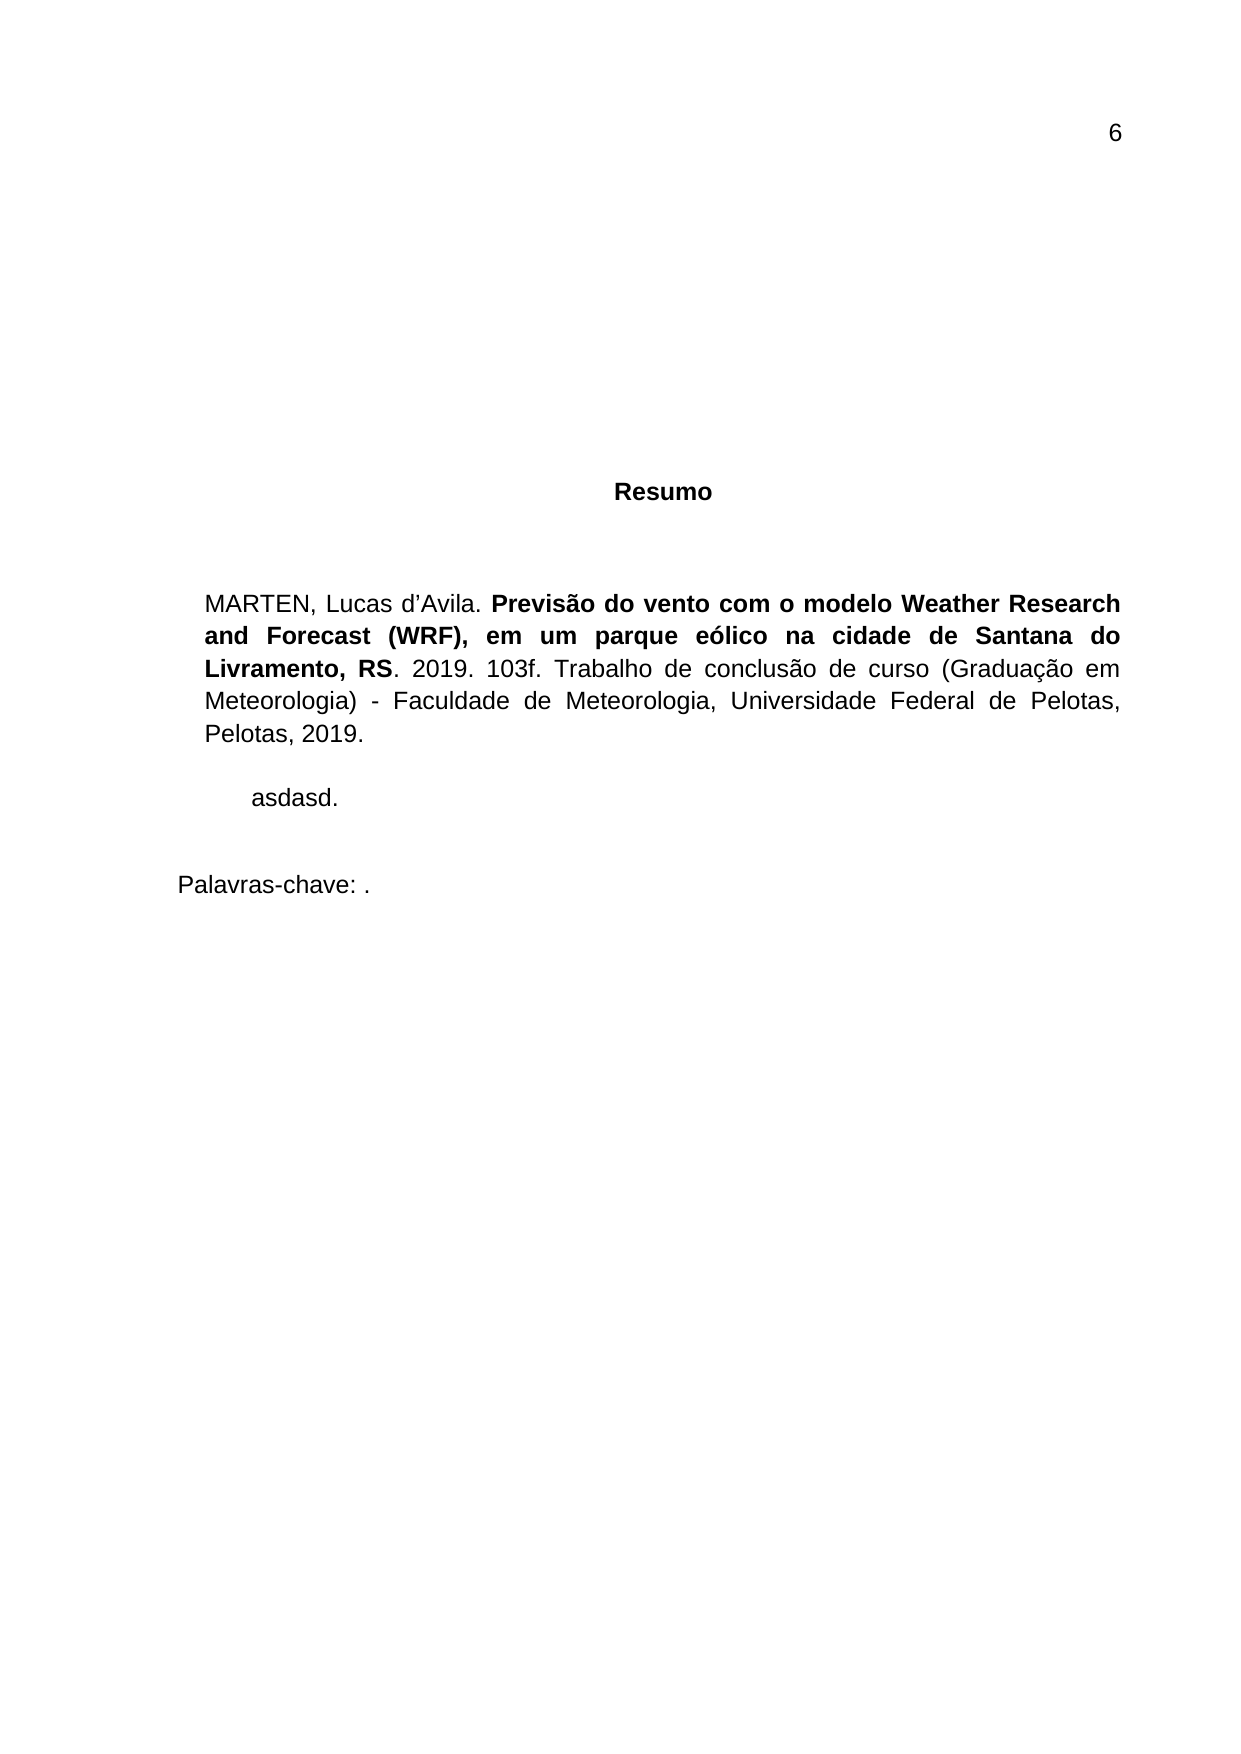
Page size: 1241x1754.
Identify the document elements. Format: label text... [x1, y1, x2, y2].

text Resumo [177, 477, 1149, 506]
text asdasd. [177, 783, 1122, 812]
text Palavras-chave: . [177, 869, 1122, 898]
text MARTEN, Lucas d’Avila. Previsão do vento com o modelo Weather Research and Forecast (WRF), em um parque eólico na cidade de Santana do Livramento, RS. 2019. 103f. Trabalho de conclusão de curso (Graduação em Meteorologia) - Faculdade de Meteorologia, Universidade Federal de Pelotas, Pelotas, 2019. [204, 589, 1122, 747]
